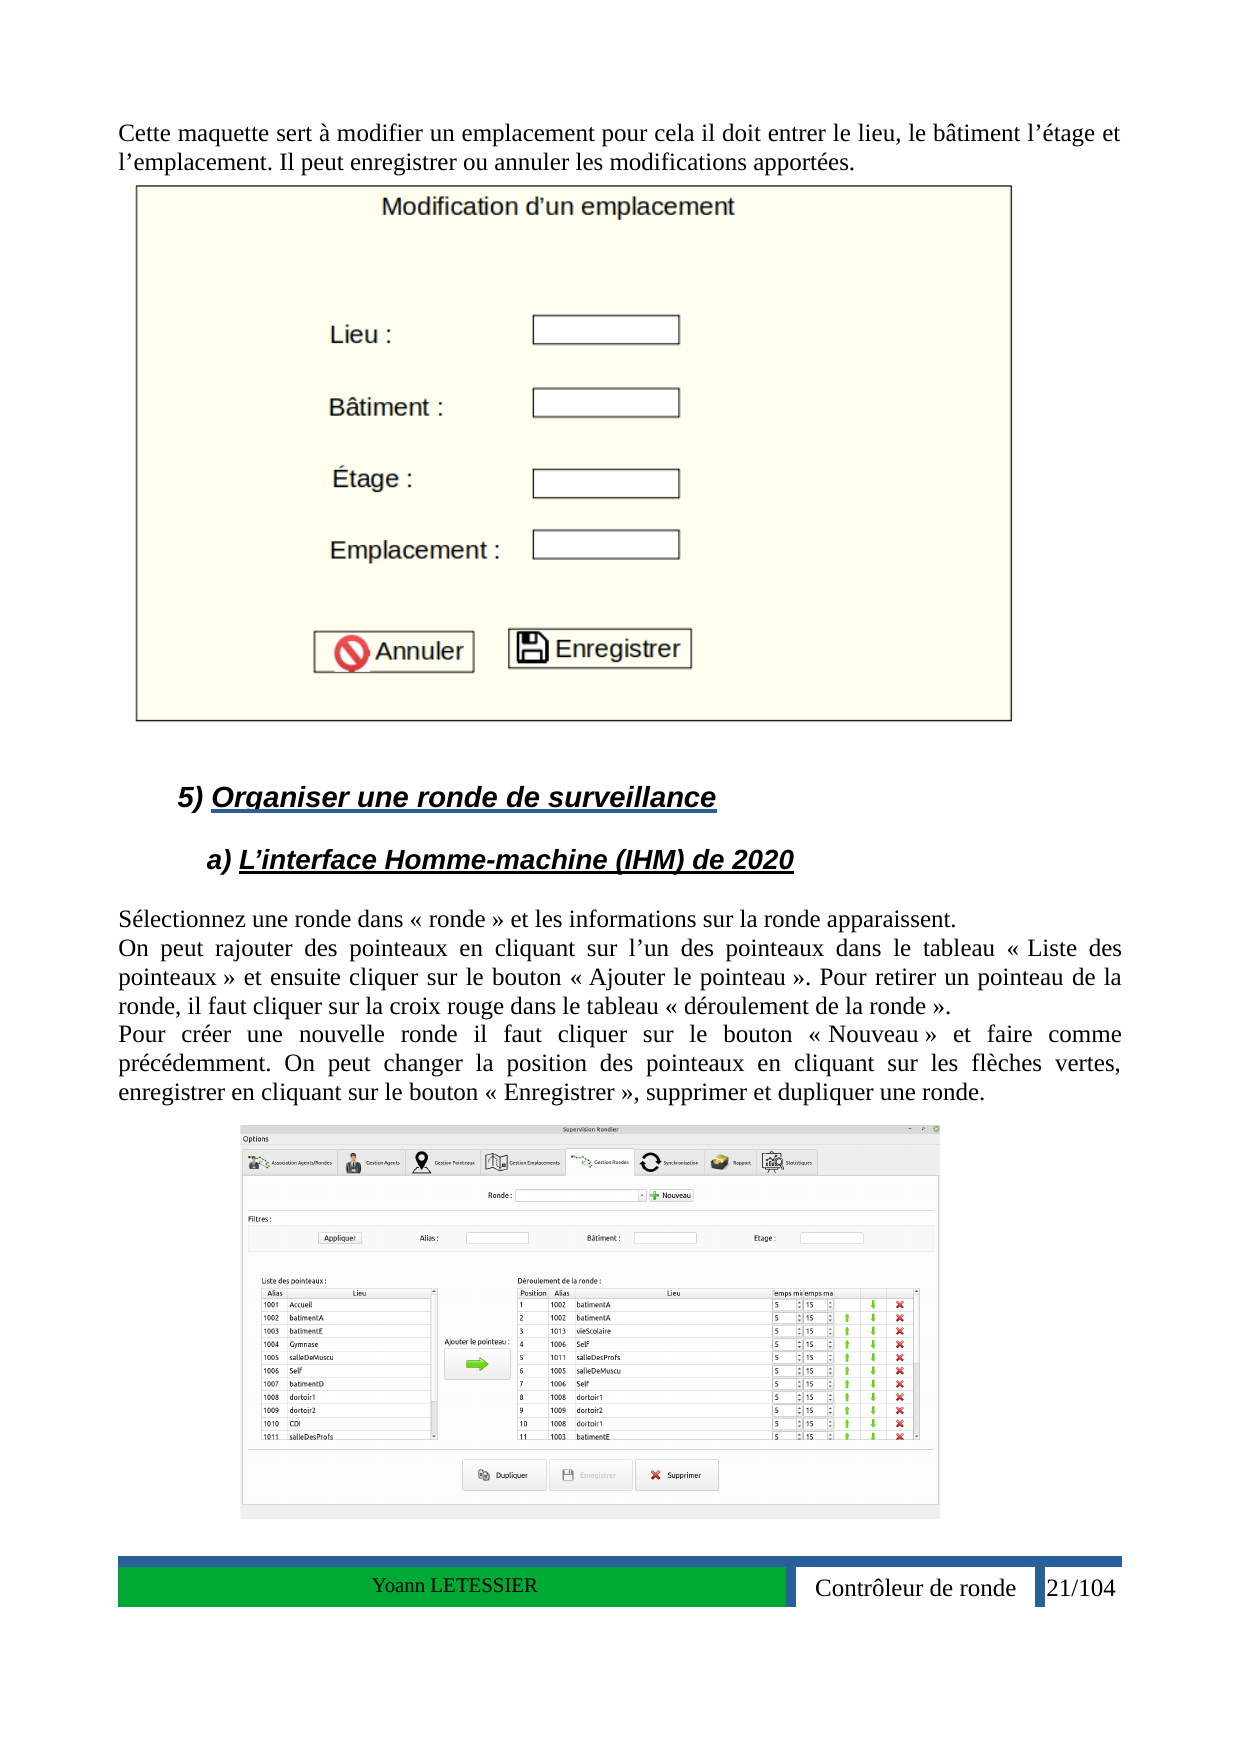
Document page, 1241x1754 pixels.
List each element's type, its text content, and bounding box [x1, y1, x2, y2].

text On peut rajouter des pointeaux en cliquant sur l’un des pointeaux dans le tableau « Liste des pointeaux » et ensuite cliquer sur le bouton « Ajouter le pointeau ». Pour retirer un pointeau de la ronde, il faut cliquer sur la croix rouge dans le tableau « déroulement de la ronde ». [118, 933, 1122, 1019]
text Pour créer une nouvelle ronde il faut cliquer sur le bouton « Nouveau » et faire comme précédemment. On peut changer la position des pointeaux en cliquant sur les flèches vertes, enregistrer en cliquant sur le bouton « Enregistrer », supprimer et dupliquer une ronde. [118, 1019, 1122, 1106]
picture [240, 1125, 941, 1519]
text Sélectionnez une ronde dans « ronde » et les informations sur la ronde apparaissent. [118, 904, 1122, 933]
subtitle Organiser une ronde de surveillance [118, 780, 1122, 814]
subtitle L’interface Homme-machine (IHM) de 2020 [118, 843, 1122, 875]
picture [135, 183, 1017, 725]
text Cette maquette sert à modifier un emplacement pour cela il doit entrer le lieu, le bâtiment l’étage et l’emplacement. Il peut enregistrer ou annuler les modifications apportées. [118, 118, 1122, 176]
